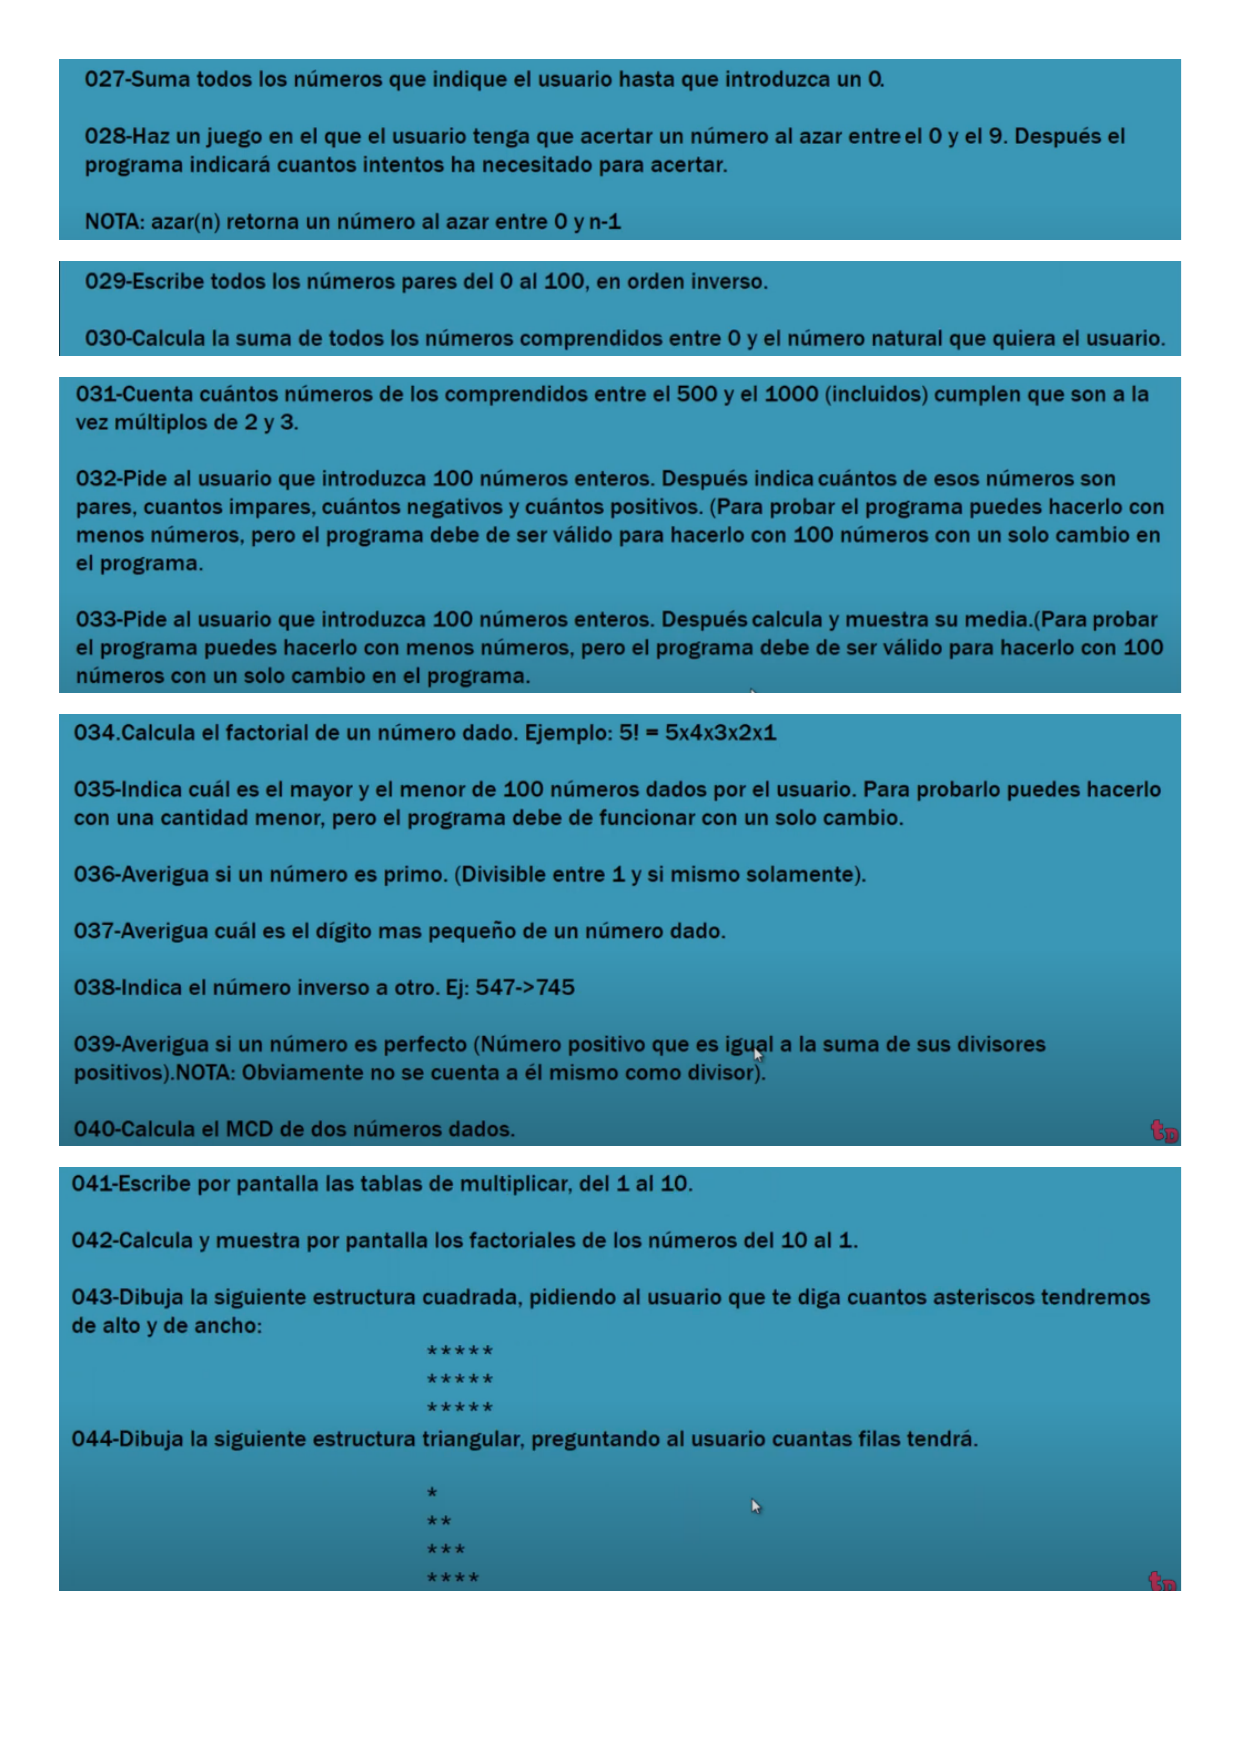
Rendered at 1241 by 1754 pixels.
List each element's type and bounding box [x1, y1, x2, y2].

picture [59, 261, 1182, 356]
picture [59, 377, 1182, 693]
picture [59, 714, 1182, 1146]
picture [59, 59, 1182, 240]
picture [59, 1167, 1182, 1591]
